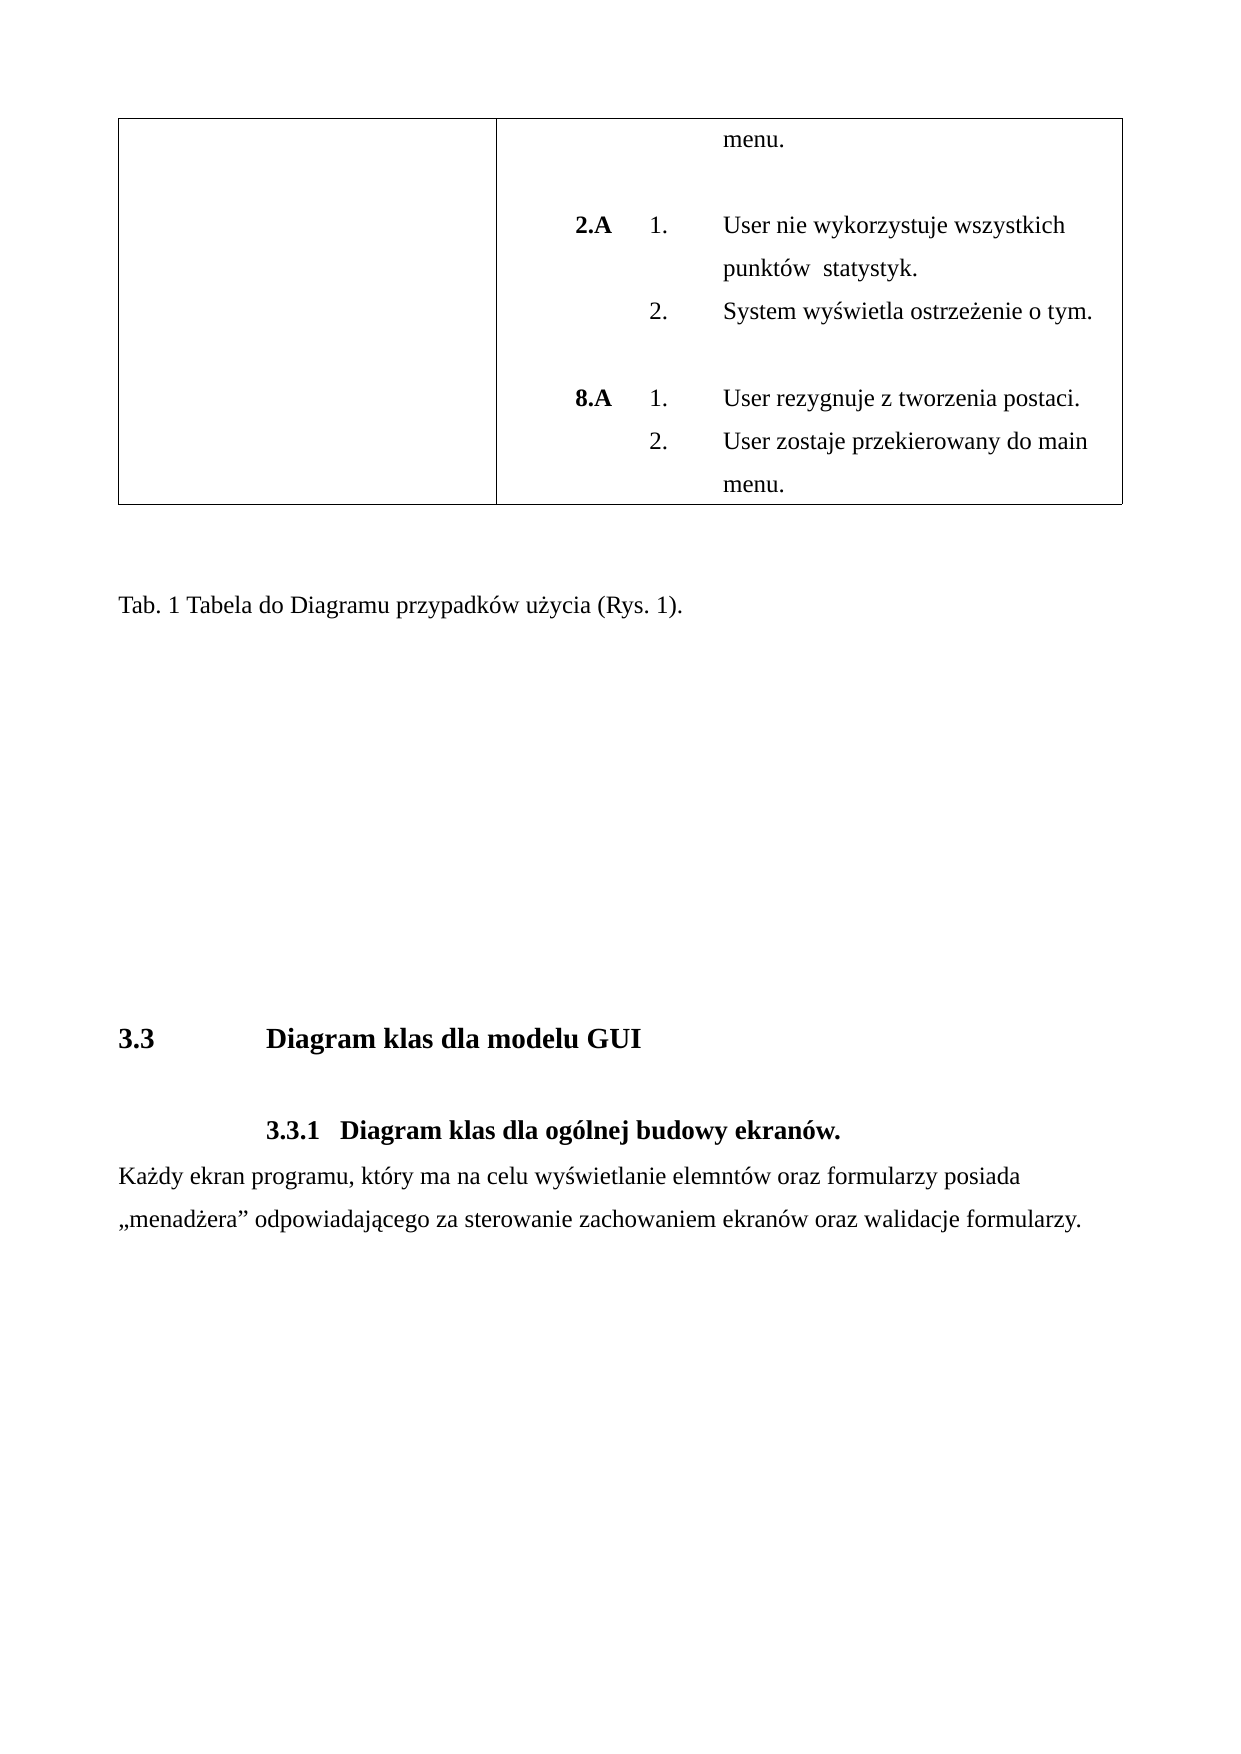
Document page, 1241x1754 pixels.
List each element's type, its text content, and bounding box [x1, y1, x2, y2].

table_cell [119, 119, 496, 503]
text Tab. 1 Tabela do Diagramu przypadków użycia (Rys. 1). [118, 590, 1122, 618]
text 3.3.1 Diagram klas dla ogólnej budowy ekranów. [118, 1114, 1122, 1146]
table_cell Scenariusz główny: User otwiera menu kreatora postaci. System wyświetla graczowi okno z formularzem. Użytkownik uzupełnia formularz i klika „dalej”. System wyświetla graczowi ekran wyboru skilli. Gracz wybiera skille i wybiera kolejny krok System wyświetla graczowi zakładkę ekwipunek. Gracz wybiera ekwipunek. Zapisuje swoją nową postać. Wyjątki i rozszerzenia: 1.A 1. User rezygnuje z tworzenia postaci. 2. User zostaje przekierowany do main menu. 2.A 1. User nie wykorzystuje wszystkich punktów statystyk. 2. System wyświetla ostrzeżenie o tym. 8.A 1. User rezygnuje z tworzenia postaci. 2. User zostaje przekierowany do main menu. [497, 119, 1122, 503]
text 3.3 Diagram klas dla modelu GUI [118, 1021, 1122, 1054]
text Każdy ekran programu, który ma na celu wyświetlanie elemntów oraz formularzy posiada „menadżera” odpowiadającego za sterowanie zachowaniem ekranów oraz walidacje formularzy. [118, 1161, 1122, 1233]
